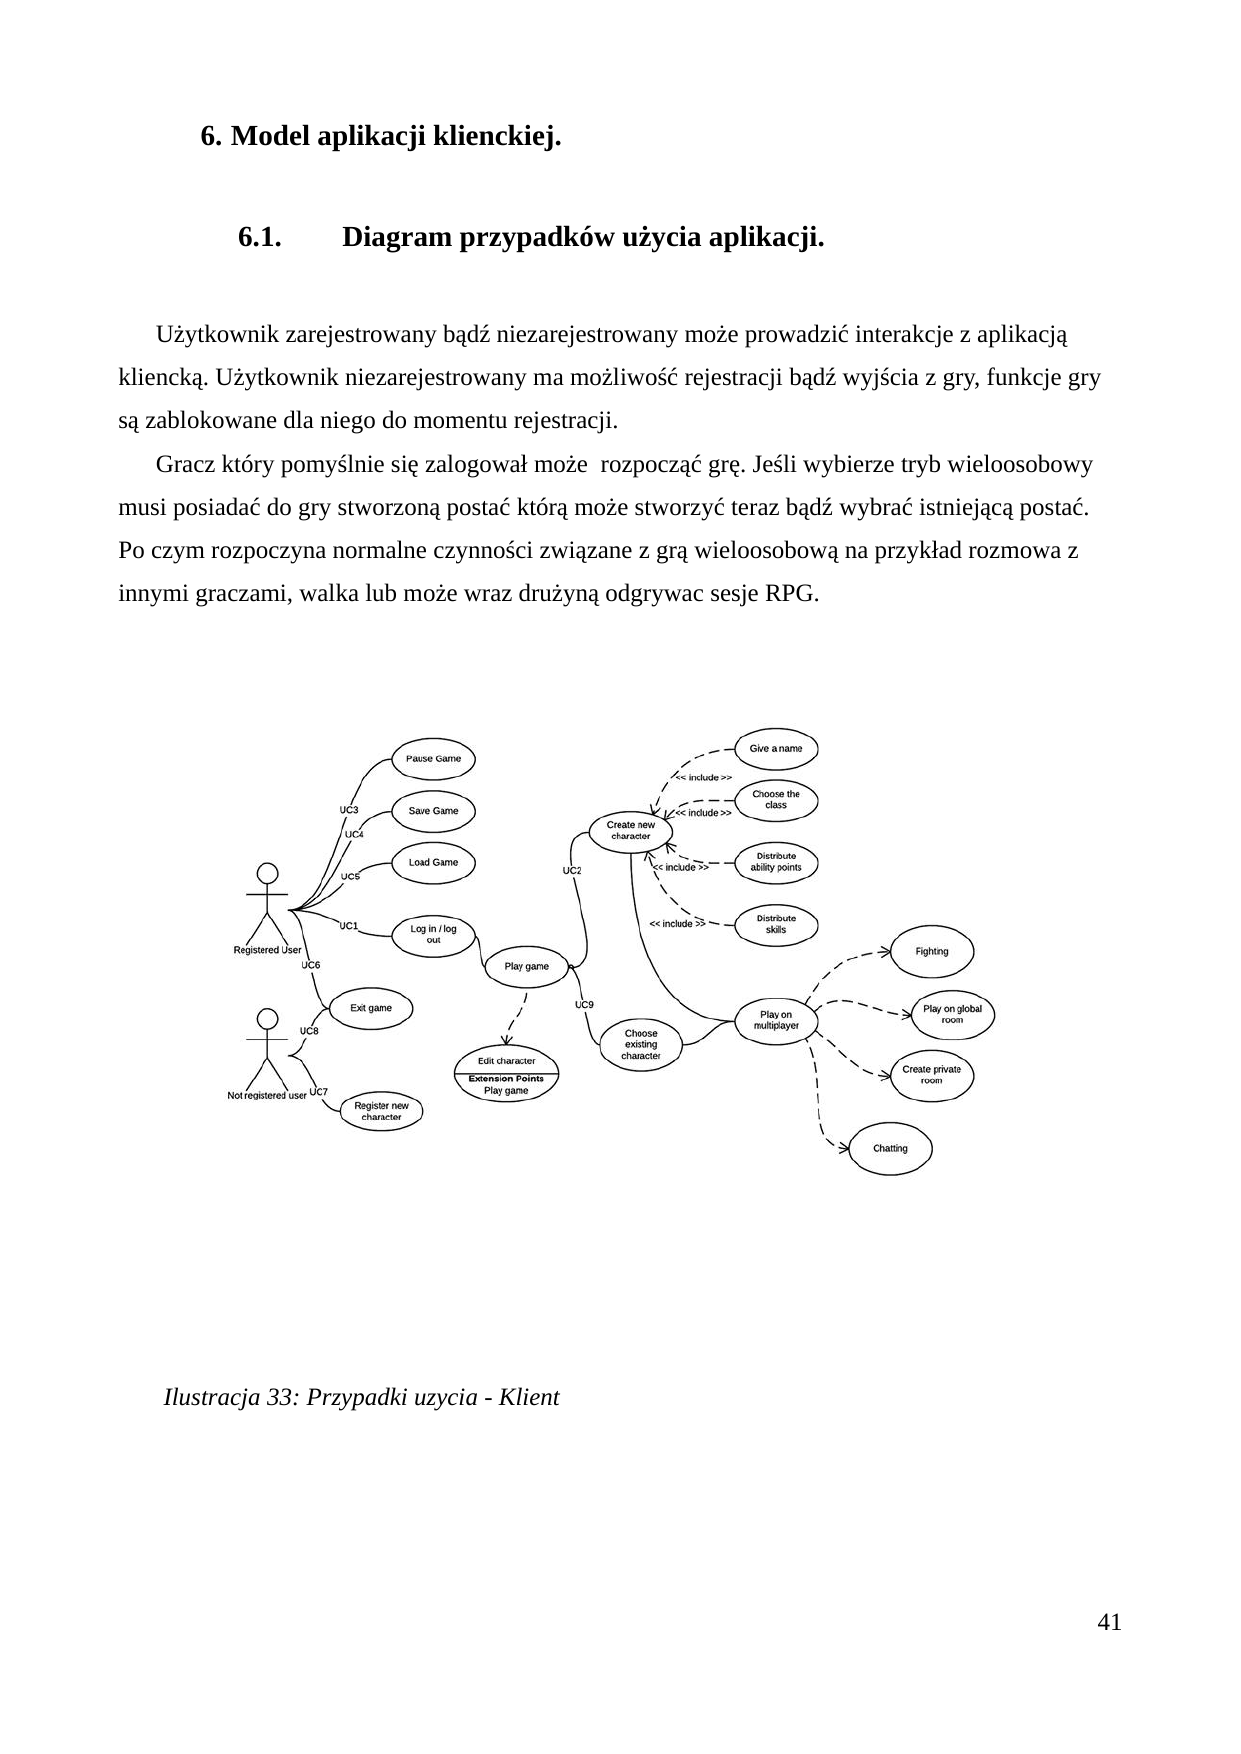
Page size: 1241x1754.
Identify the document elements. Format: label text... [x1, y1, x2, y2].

text Gracz który pomyślnie się zalogował może rozpocząć grę. Jeśli wybierze tryb wieloosobowy musi posiadać do gry stworzoną postać którą może stworzyć teraz bądź wybrać istniejącą postać. Po czym rozpoczyna normalne czynności związane z grą wieloosobową na przykład rozmowa z innymi graczami, walka lub może wraz drużyną odgrywac sesje RPG. [118, 449, 1122, 607]
text Użytkownik zarejestrowany bądź niezarejestrowany może prowadzić interakcje z aplikacją kliencką. Użytkownik niezarejestrowany ma możliwość rejestracji bądź wyjścia z gry, funkcje gry są zablokowane dla niego do momentu rejestracji. [118, 319, 1122, 434]
list Model aplikacji klienckiej. [193, 118, 1122, 152]
text Ilustracja 33: Przypadki uzycia - Klient [163, 1382, 1077, 1411]
list Diagram przypadków użycia aplikacji. [231, 219, 1122, 252]
picture [163, 676, 1077, 1382]
